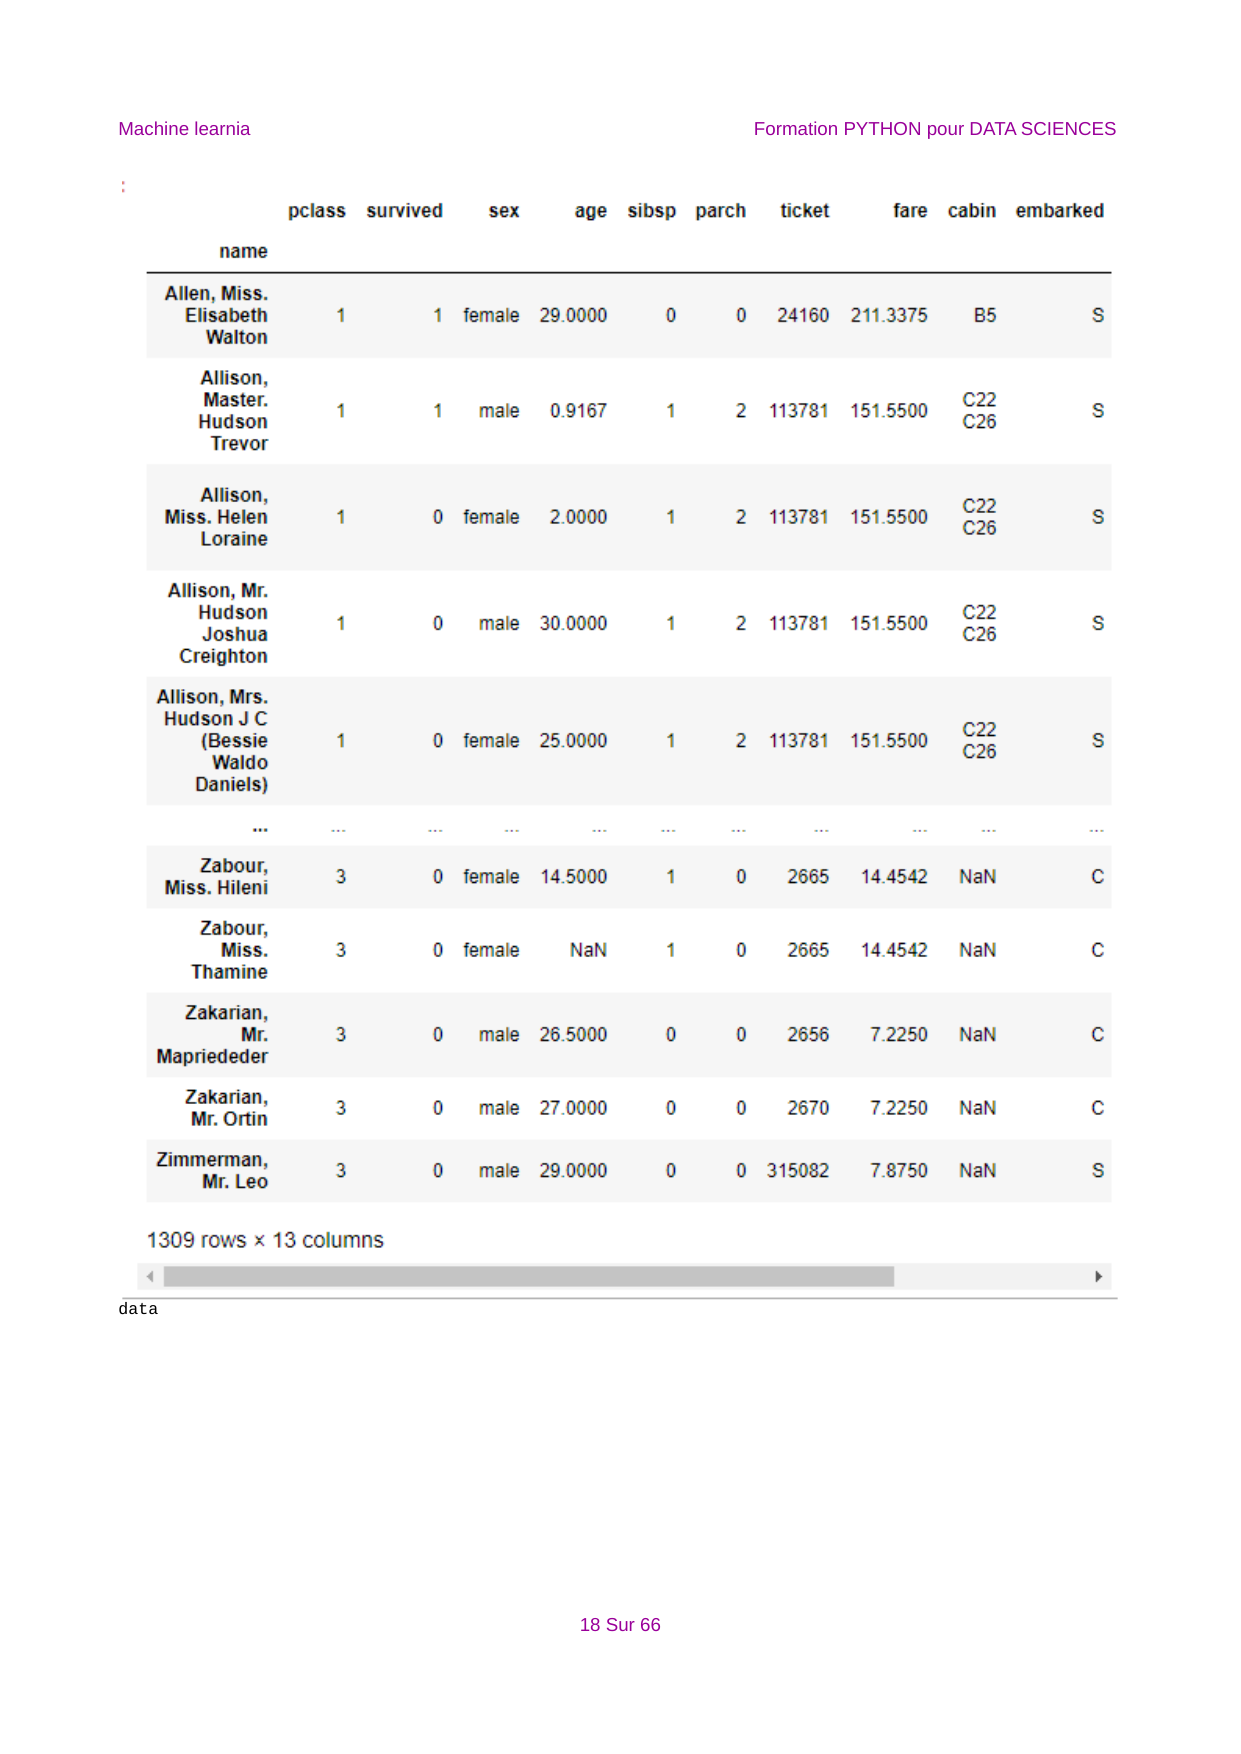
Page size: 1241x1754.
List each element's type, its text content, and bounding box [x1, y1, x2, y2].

picture [122, 169, 1118, 1301]
text data [118, 1194, 1122, 1319]
